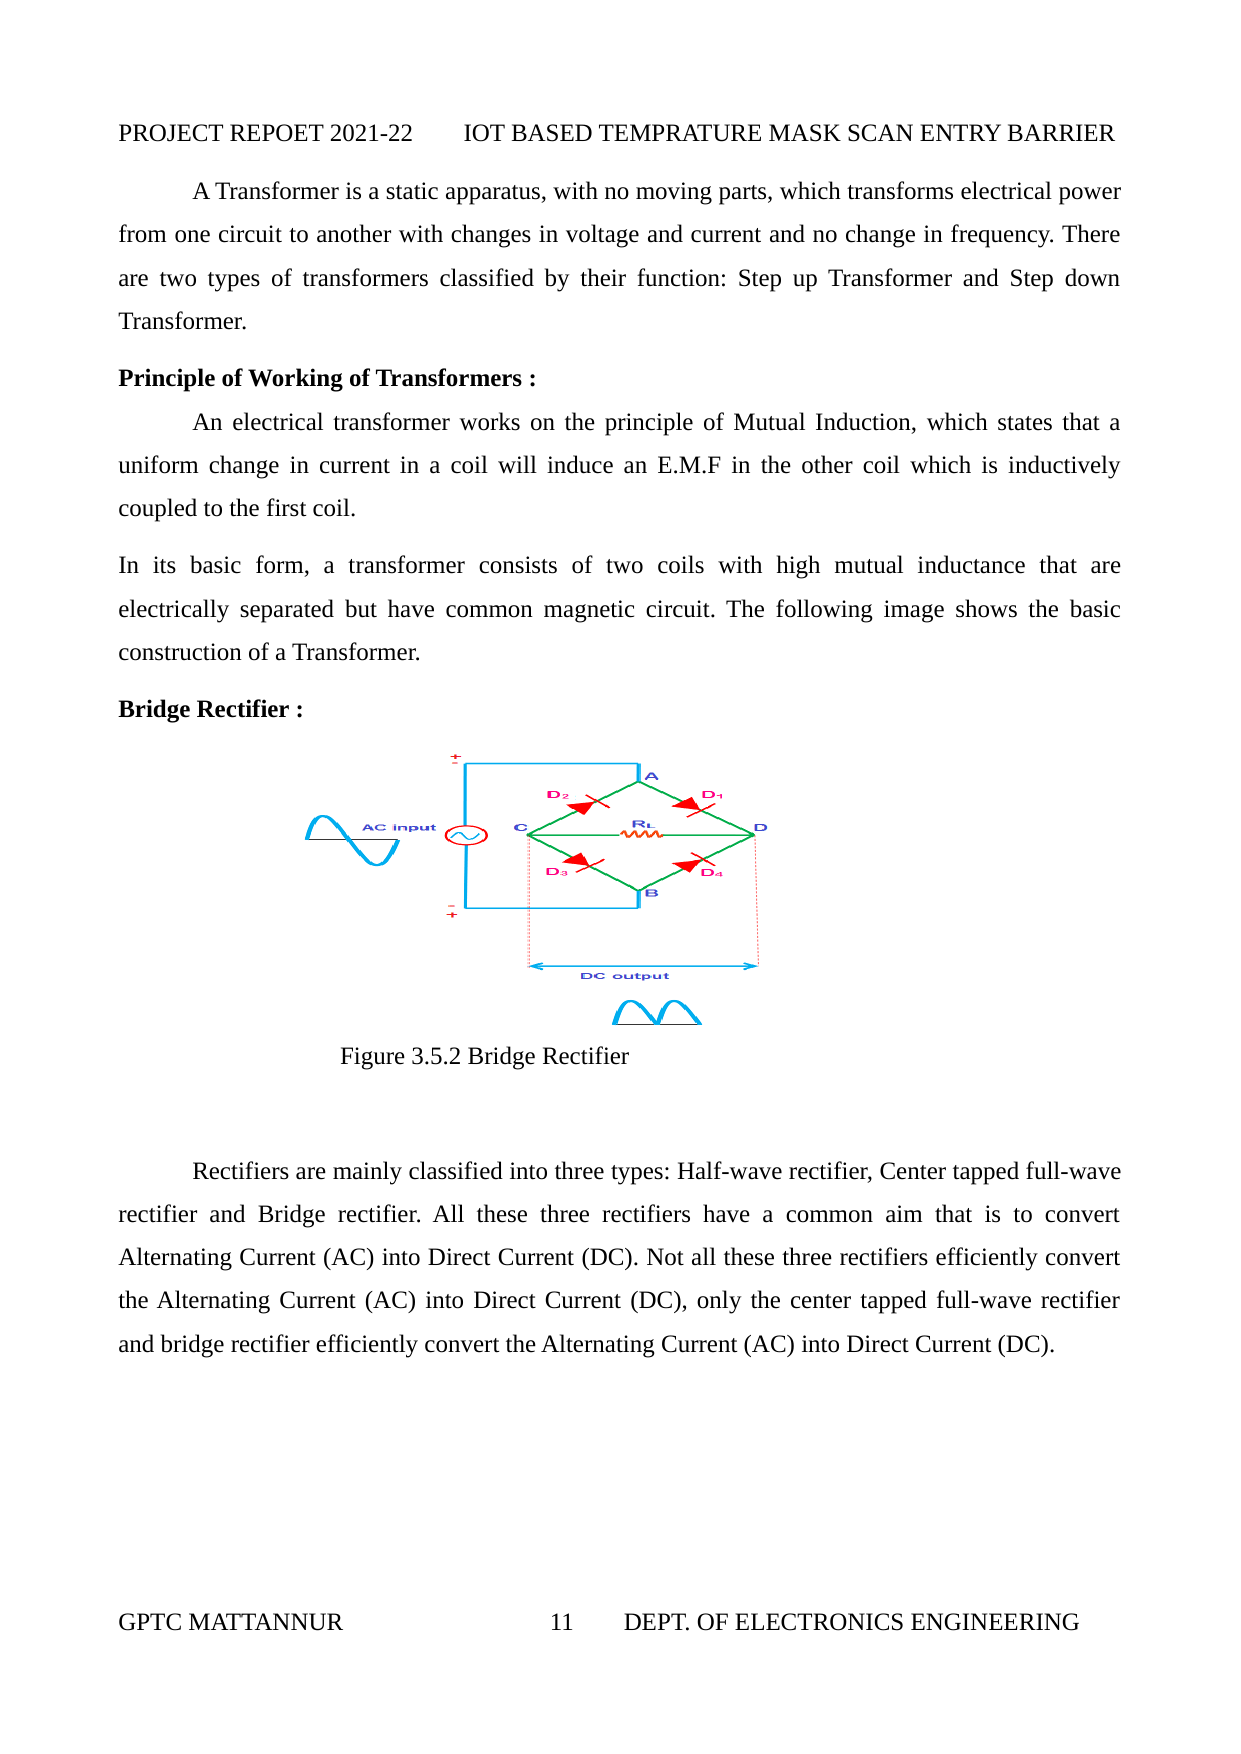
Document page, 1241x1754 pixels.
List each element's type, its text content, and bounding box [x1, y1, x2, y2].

text In its basic form, a transformer consists of two coils with high mutual inductance that are electrically separated but have common magnetic circuit. The following image shows the basic construction of a Transformer. [118, 551, 1122, 666]
picture [304, 752, 774, 1031]
text Rectifiers are mainly classified into three types: Half-wave rectifier, Center tapped full-wave rectifier and Bridge rectifier. All these three rectifiers have a common aim that is to convert Alternating Current (AC) into Direct Current (DC). Not all these three rectifiers efficiently convert the Alternating Current (AC) into Direct Current (DC), only the center tapped full-wave rectifier and bridge rectifier efficiently convert the Alternating Current (AC) into Direct Current (DC). [118, 1156, 1122, 1357]
text Figure 3.5.2 Bridge Rectifier [118, 1041, 1122, 1069]
text Principle of Working of Transformers : An electrical transformer works on the principle of Mutual Induction, which states that a uniform change in current in a coil will induce an E.M.F in the other coil which is inductively coupled to the first coil. [118, 363, 1122, 522]
text Bridge Rectifier : [118, 694, 1122, 723]
text A Transformer is a static apparatus, with no moving parts, which transforms electrical power from one circuit to another with changes in voltage and current and no change in frequency. There are two types of transformers classified by their function: Step up Transformer and Step down Transformer. [118, 176, 1122, 334]
